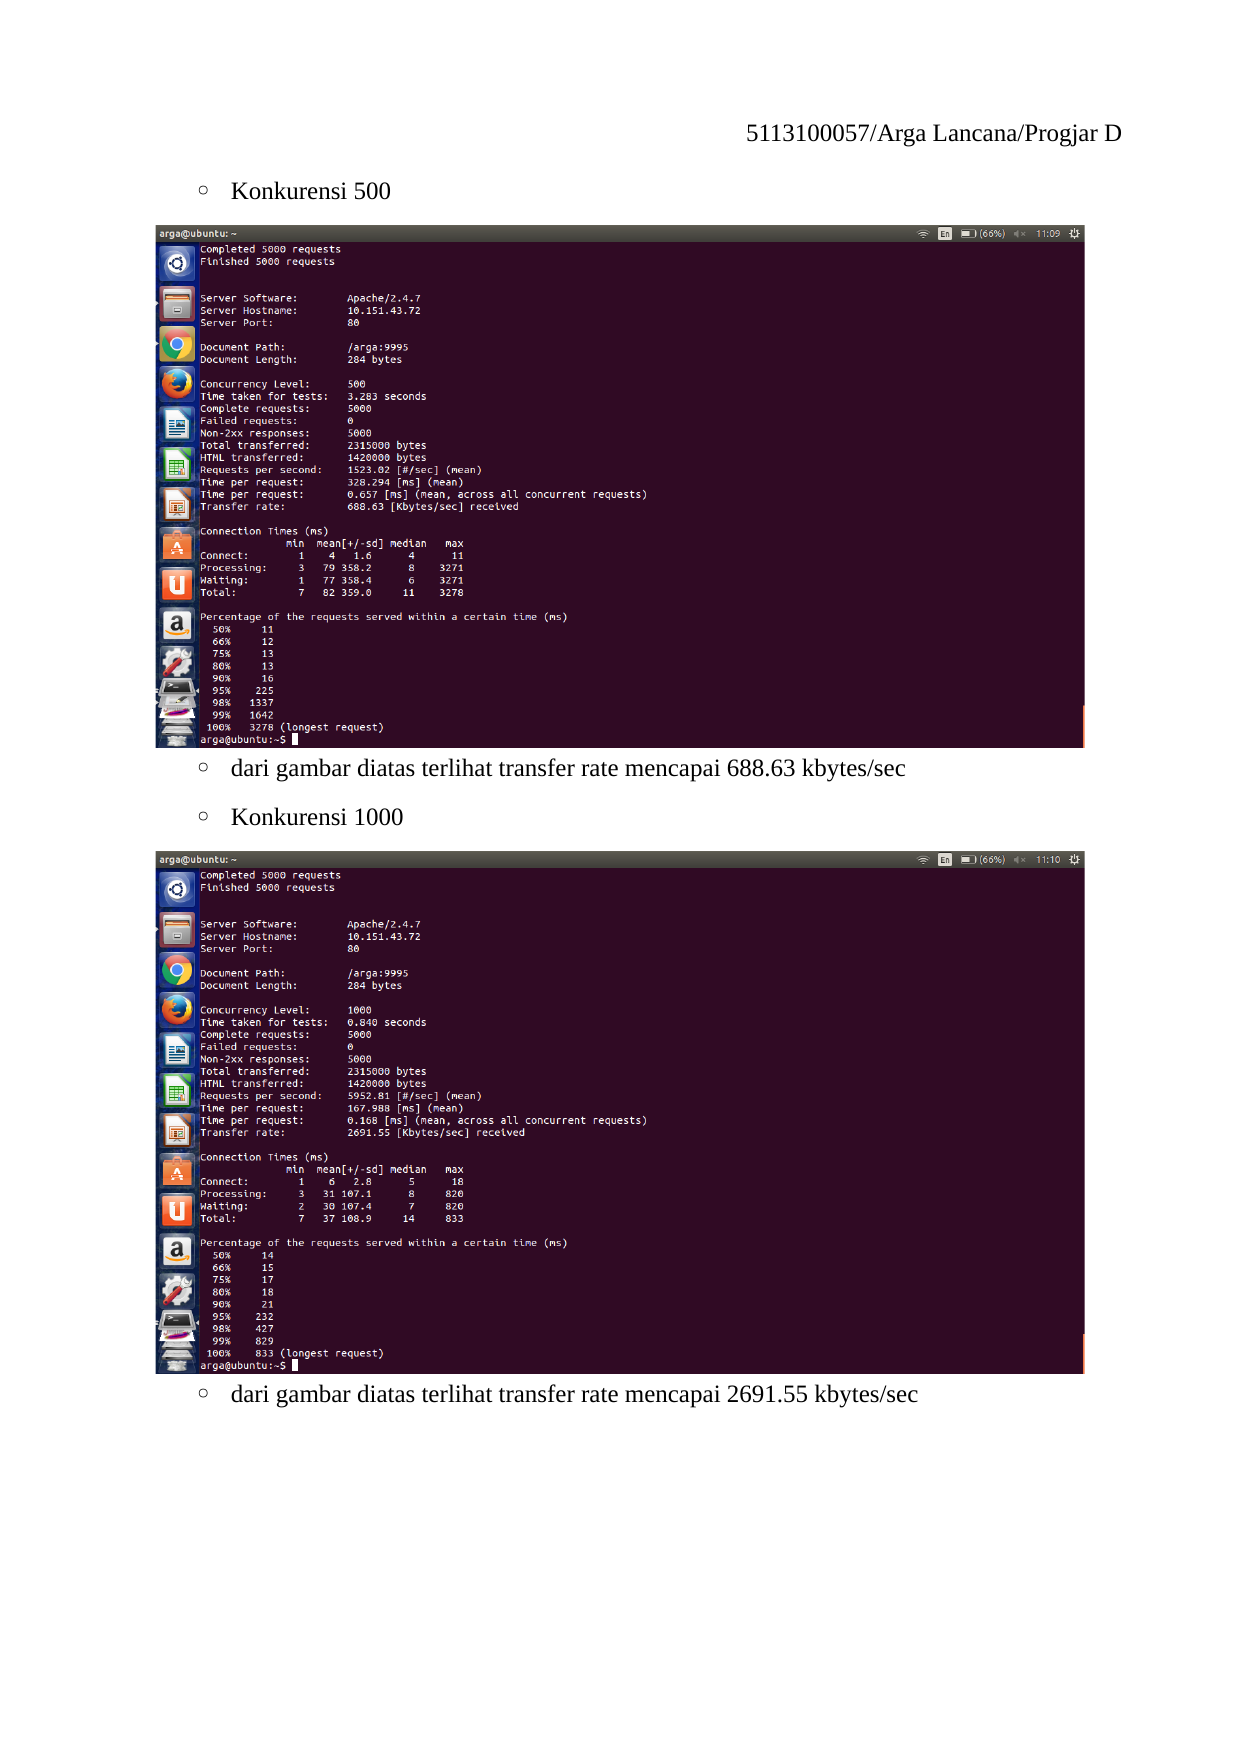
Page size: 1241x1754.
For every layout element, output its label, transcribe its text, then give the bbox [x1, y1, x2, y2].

picture [155, 225, 1085, 748]
list Konkurensi 500 [193, 176, 1122, 205]
list Konkurensi 1000 [193, 802, 1122, 831]
picture [155, 851, 1085, 1374]
list dari gambar diatas terlihat transfer rate mencapai 2691.55 kbytes/sec [193, 851, 1122, 1408]
list dari gambar diatas terlihat transfer rate mencapai 688.63 kbytes/sec [193, 225, 1122, 782]
